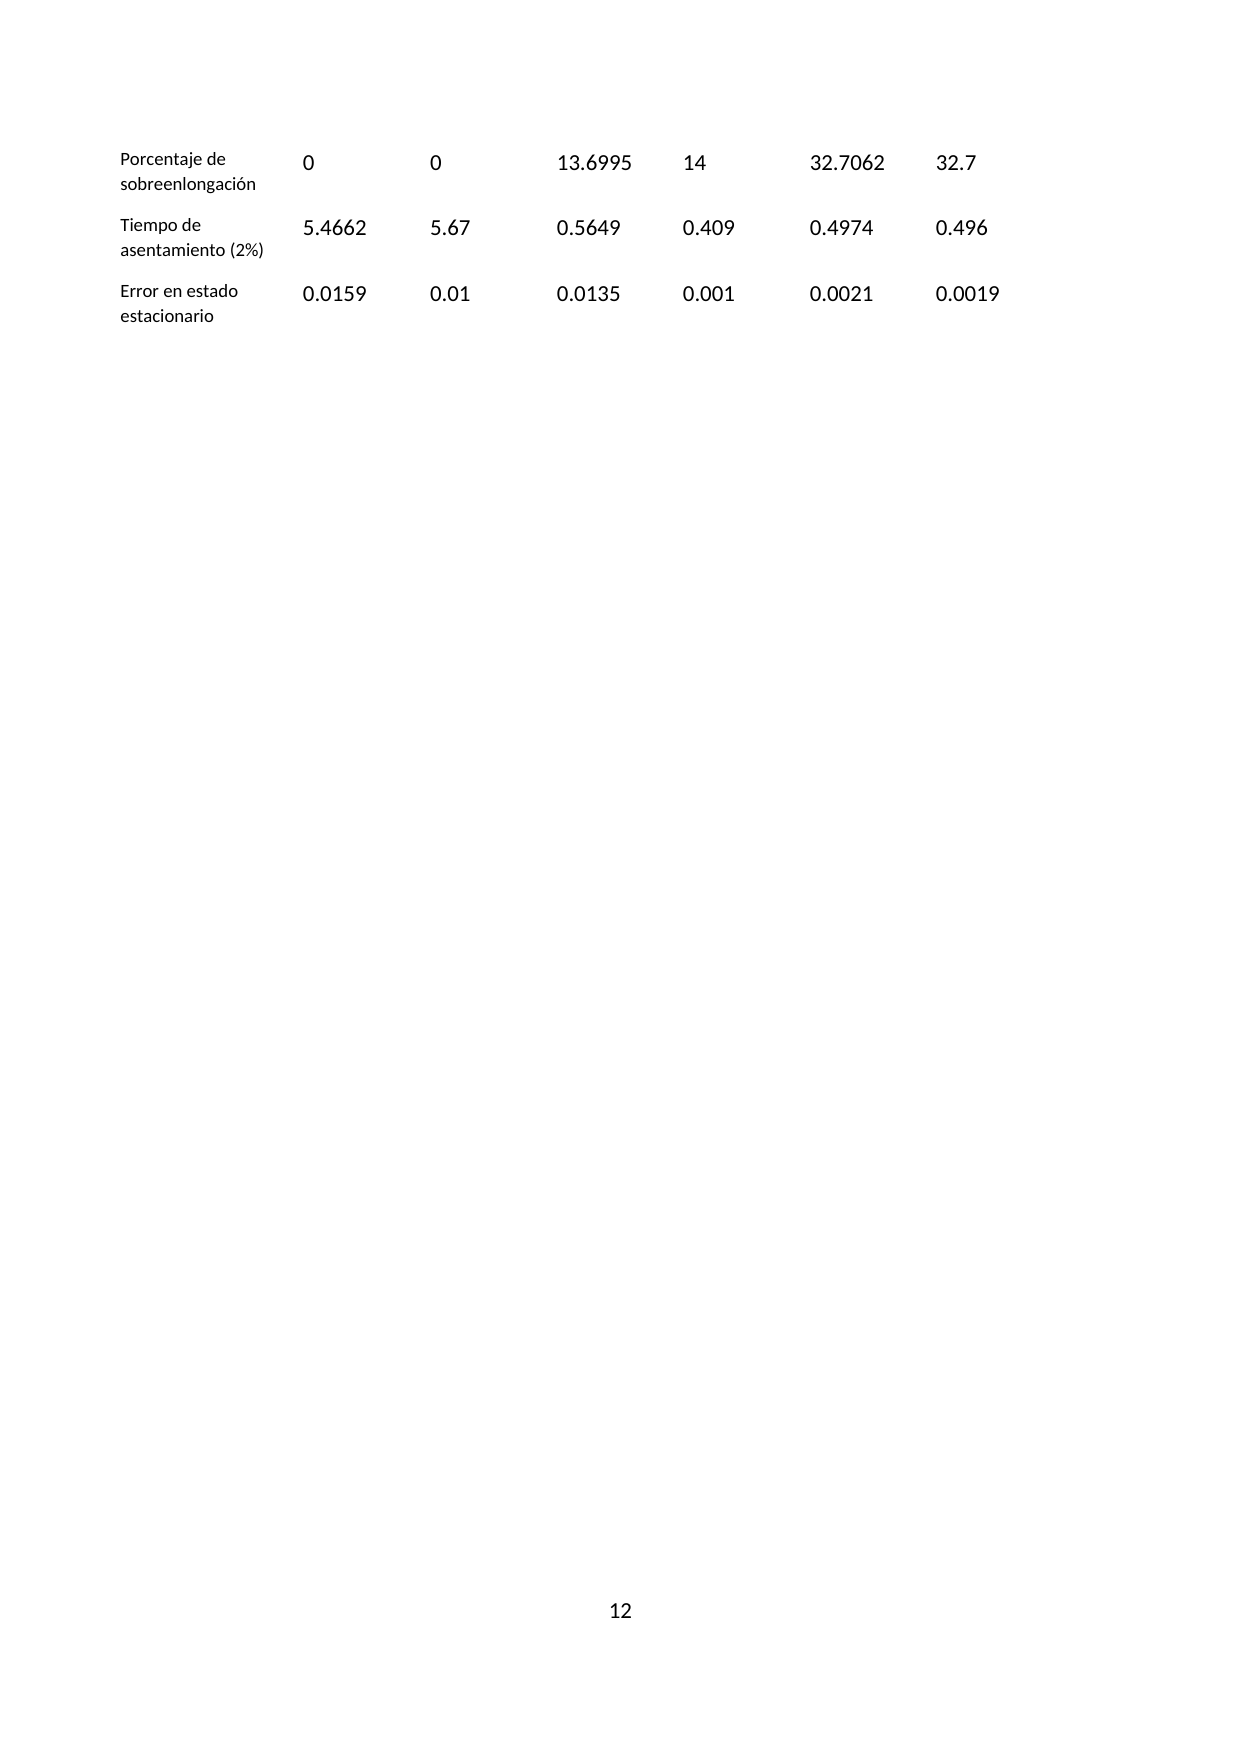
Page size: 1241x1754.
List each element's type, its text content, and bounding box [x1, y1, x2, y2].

table_cell Porcentaje de sobreenlongación [120, 148, 303, 213]
table_cell Tiempo de asentamiento (2%) [120, 214, 303, 279]
table_cell 0 [430, 148, 557, 213]
table_cell 0.01 [430, 280, 557, 345]
table_cell 0 [303, 148, 430, 213]
table_cell 0.496 [936, 214, 1062, 279]
table_cell 32.7062 [810, 148, 936, 213]
table_cell Error en estado estacionario [120, 280, 303, 345]
table_cell 5.67 [430, 214, 557, 279]
table_cell 0.0159 [303, 280, 430, 345]
table_cell 5.4662 [303, 214, 430, 279]
table_cell 0.409 [683, 214, 809, 279]
table_cell 0.5649 [557, 214, 683, 279]
table_cell 32.7 [936, 148, 1062, 213]
table_cell 0.001 [683, 280, 809, 345]
table_cell 13.6995 [557, 148, 683, 213]
table_cell 0.0021 [810, 280, 936, 345]
table_cell 0.0135 [557, 280, 683, 345]
table_cell 14 [683, 148, 809, 213]
table_cell 0.4974 [810, 214, 936, 279]
table_cell 0.0019 [936, 280, 1062, 345]
